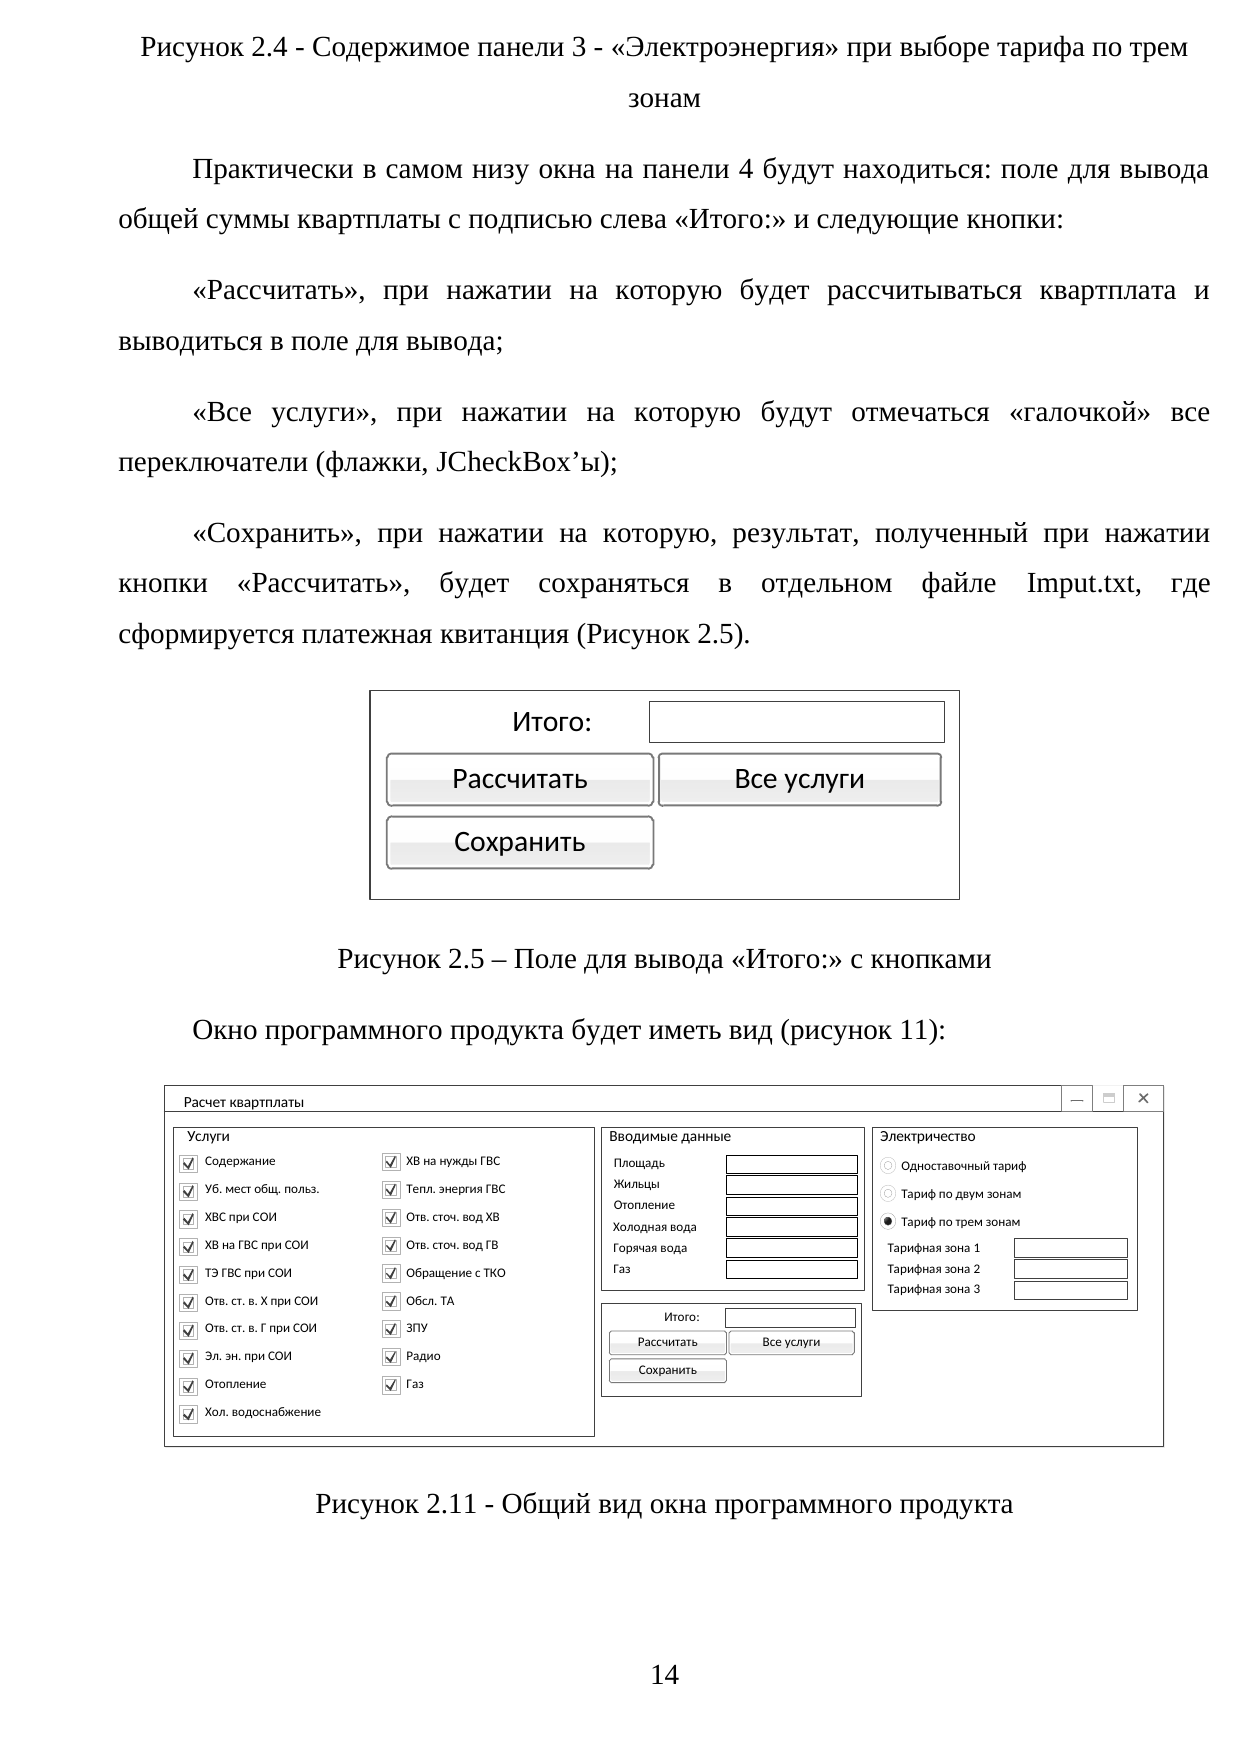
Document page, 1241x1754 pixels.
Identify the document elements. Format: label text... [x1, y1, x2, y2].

text Рисунок 2.11 - Общий вид окна программного продукта [118, 1486, 1211, 1520]
text «Все услуги», при нажатии на которую будут отмечаться «галочкой» все переключатели (флажки, JCheckBox’ы); [118, 394, 1211, 478]
text Рисунок 2.5 – Поле для вывода «Итого:» с кнопками [118, 941, 1211, 975]
text Практически в самом низу окна на панели 4 будут находиться: поле для вывода общей суммы квартплаты с подписью слева «Итого:» и следующие кнопки: [118, 151, 1211, 235]
text Окно программного продукта будет иметь вид (рисунок 11): [118, 1012, 1211, 1046]
text Рисунок 2.4 - Содержимое панели 3 - «Электроэнергия» при выборе тарифа по трем зонам [118, 29, 1211, 113]
text «Рассчитать», при нажатии на которую будет рассчитываться квартплата и выводиться в поле для вывода; [118, 272, 1211, 356]
text «Сохранить», при нажатии на которую, результат, полученный при нажатии кнопки «Рассчитать», будет сохраняться в отдельном файле Imput.txt, где сформируется платежная квитанция (Рисунок 2.5). [118, 515, 1211, 649]
